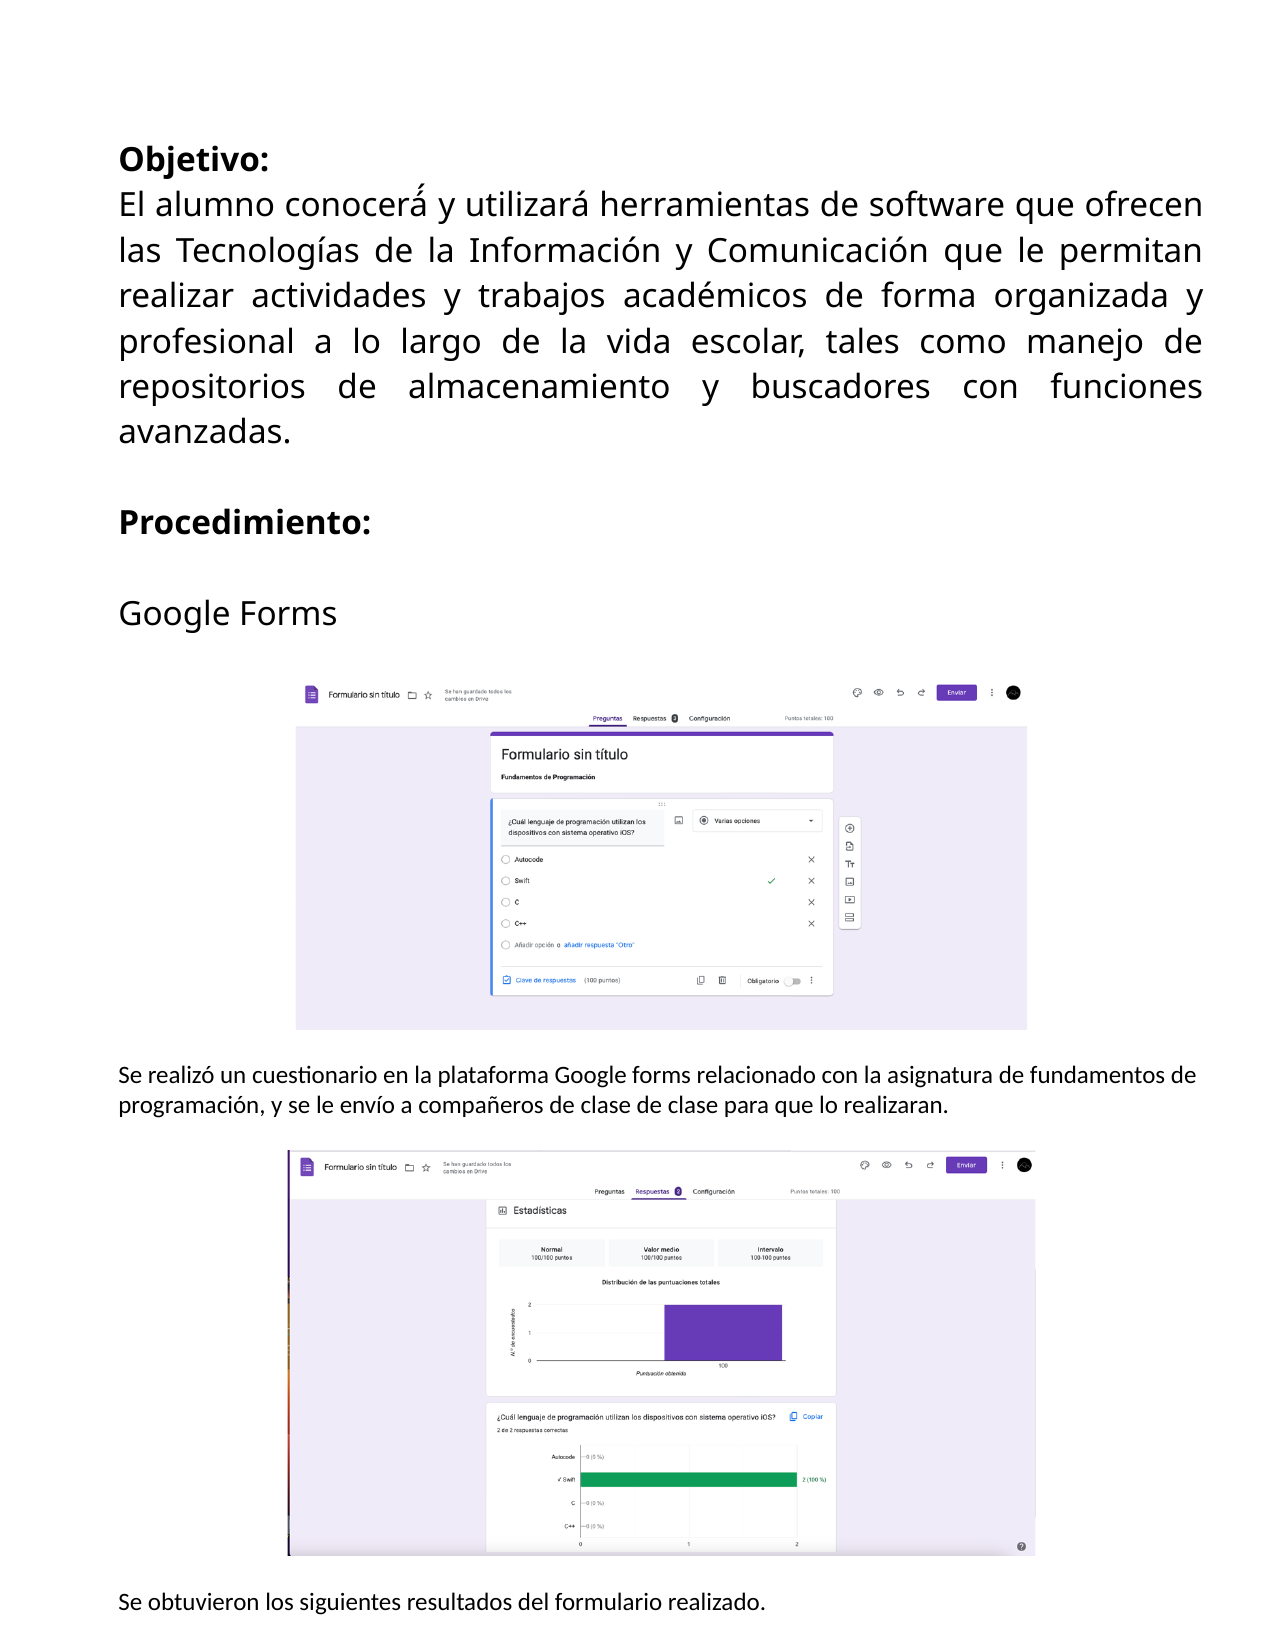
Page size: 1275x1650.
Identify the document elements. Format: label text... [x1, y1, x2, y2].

text Objetivo: [118, 136, 1205, 181]
text El alumno conocerá́ y utilizará herramientas de software que ofrecen las Tecnologías de la Información y Comunicación que le permitan realizar actividades y trabajos académicos de forma organizada y profesional a lo largo de la vida escolar, tales como manejo de repositorios de almacenamiento y buscadores con funciones avanzadas. [118, 181, 1205, 454]
text Se realizó un cuestionario en la plataforma Google forms relacionado con la asignatura de fundamentos de programación, y se le envío a compañeros de clase de clase para que lo realizaran. [118, 1059, 1205, 1120]
text Procedimiento: [118, 499, 1205, 544]
text Google Forms [118, 590, 1205, 635]
text Se obtuvieron los siguientes resultados del formulario realizado. [118, 1586, 1205, 1617]
